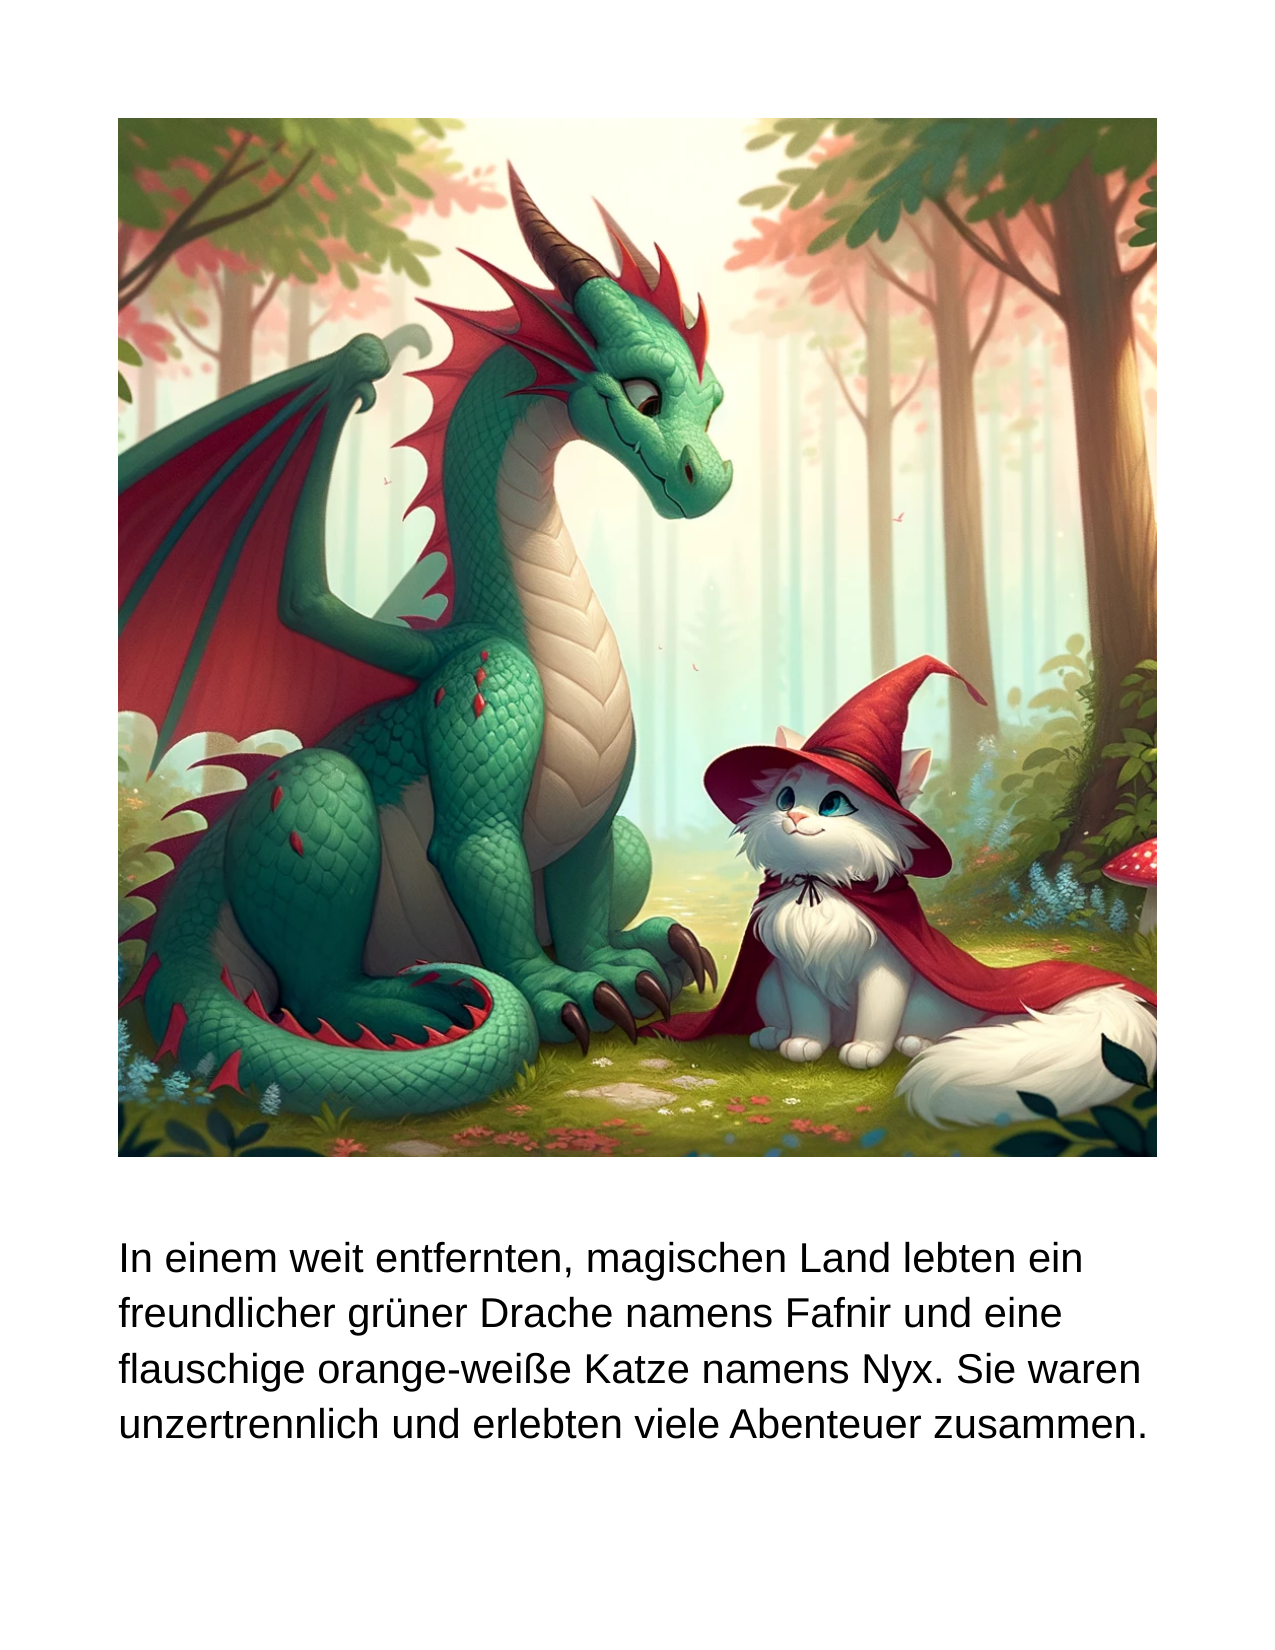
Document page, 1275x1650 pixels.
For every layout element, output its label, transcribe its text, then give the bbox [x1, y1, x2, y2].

picture [118, 118, 1157, 1157]
text In einem weit entfernten, magischen Land lebten ein freundlicher grüner Drache namens Fafnir und eine flauschige orange-weiße Katze namens Nyx. Sie waren unzertrennlich und erlebten viele Abenteuer zusammen. [118, 1234, 1157, 1447]
